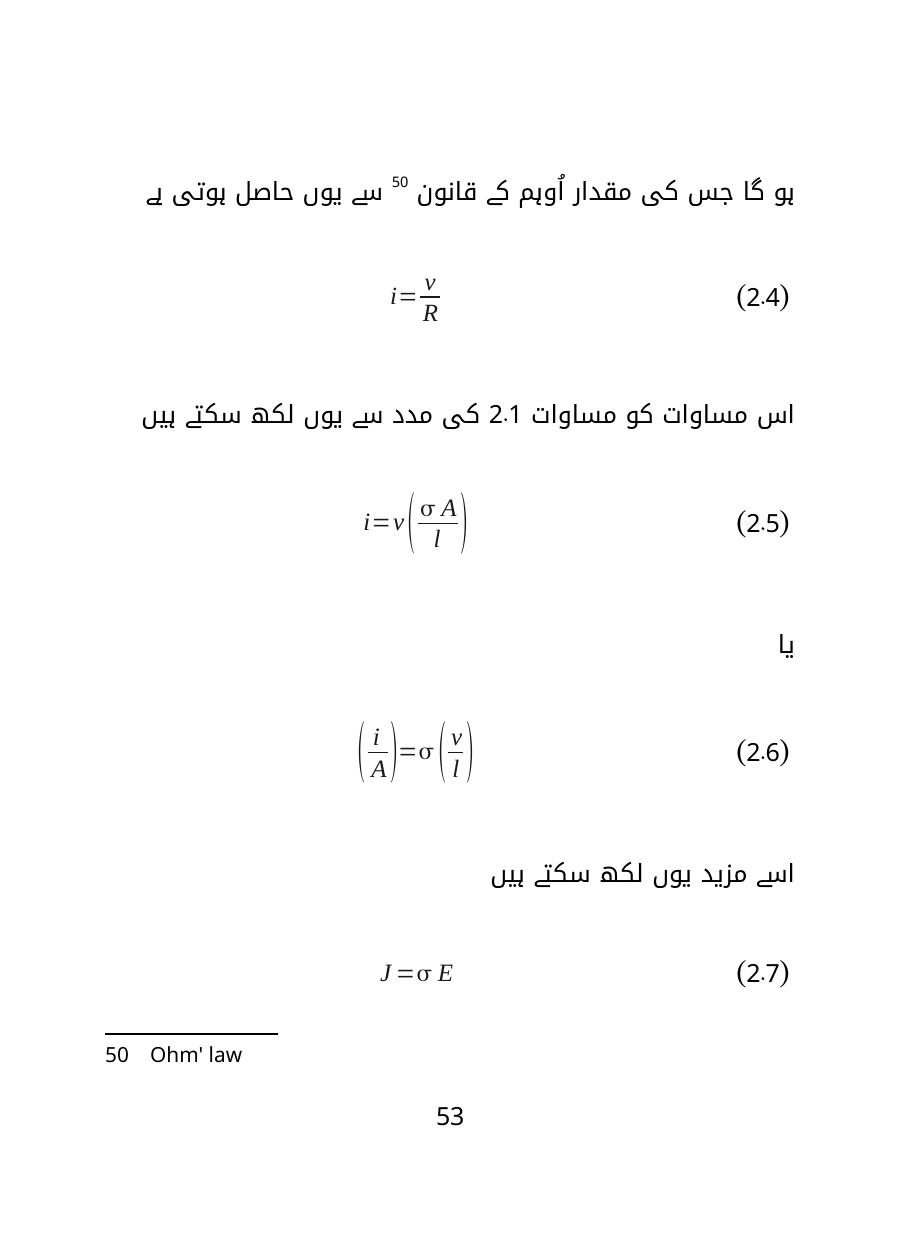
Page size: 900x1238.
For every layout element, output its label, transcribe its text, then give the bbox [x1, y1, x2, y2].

table_header (2.6) [718, 715, 795, 804]
table_header [105, 262, 718, 345]
table_header [105, 486, 718, 574]
table_header (2.4) [718, 262, 795, 345]
text اس مساوات کو مساوات 2.1 کی مدد سے یوں لکھ سکتے ہیں [105, 392, 795, 439]
text اگر اس سلاخ کے سروں پر برقی دباؤ لاگو کیا جائے جیسا کہ شکل 22 میں دکھایا گیا ہے تو اس میں برقی روہو گا جس کی مقدار اُوہم کے قانون سے یوں حاصل ہوتی ہے [105, 168, 795, 216]
text یا [105, 621, 795, 668]
table_header (2.5) [718, 486, 795, 574]
table_header [105, 715, 718, 804]
text اسے مزید یوں لکھ سکتے ہیں [105, 850, 795, 898]
table_header [105, 944, 718, 1016]
text Ohm' law [105, 1040, 795, 1068]
table_header (2.7) [718, 944, 795, 1016]
